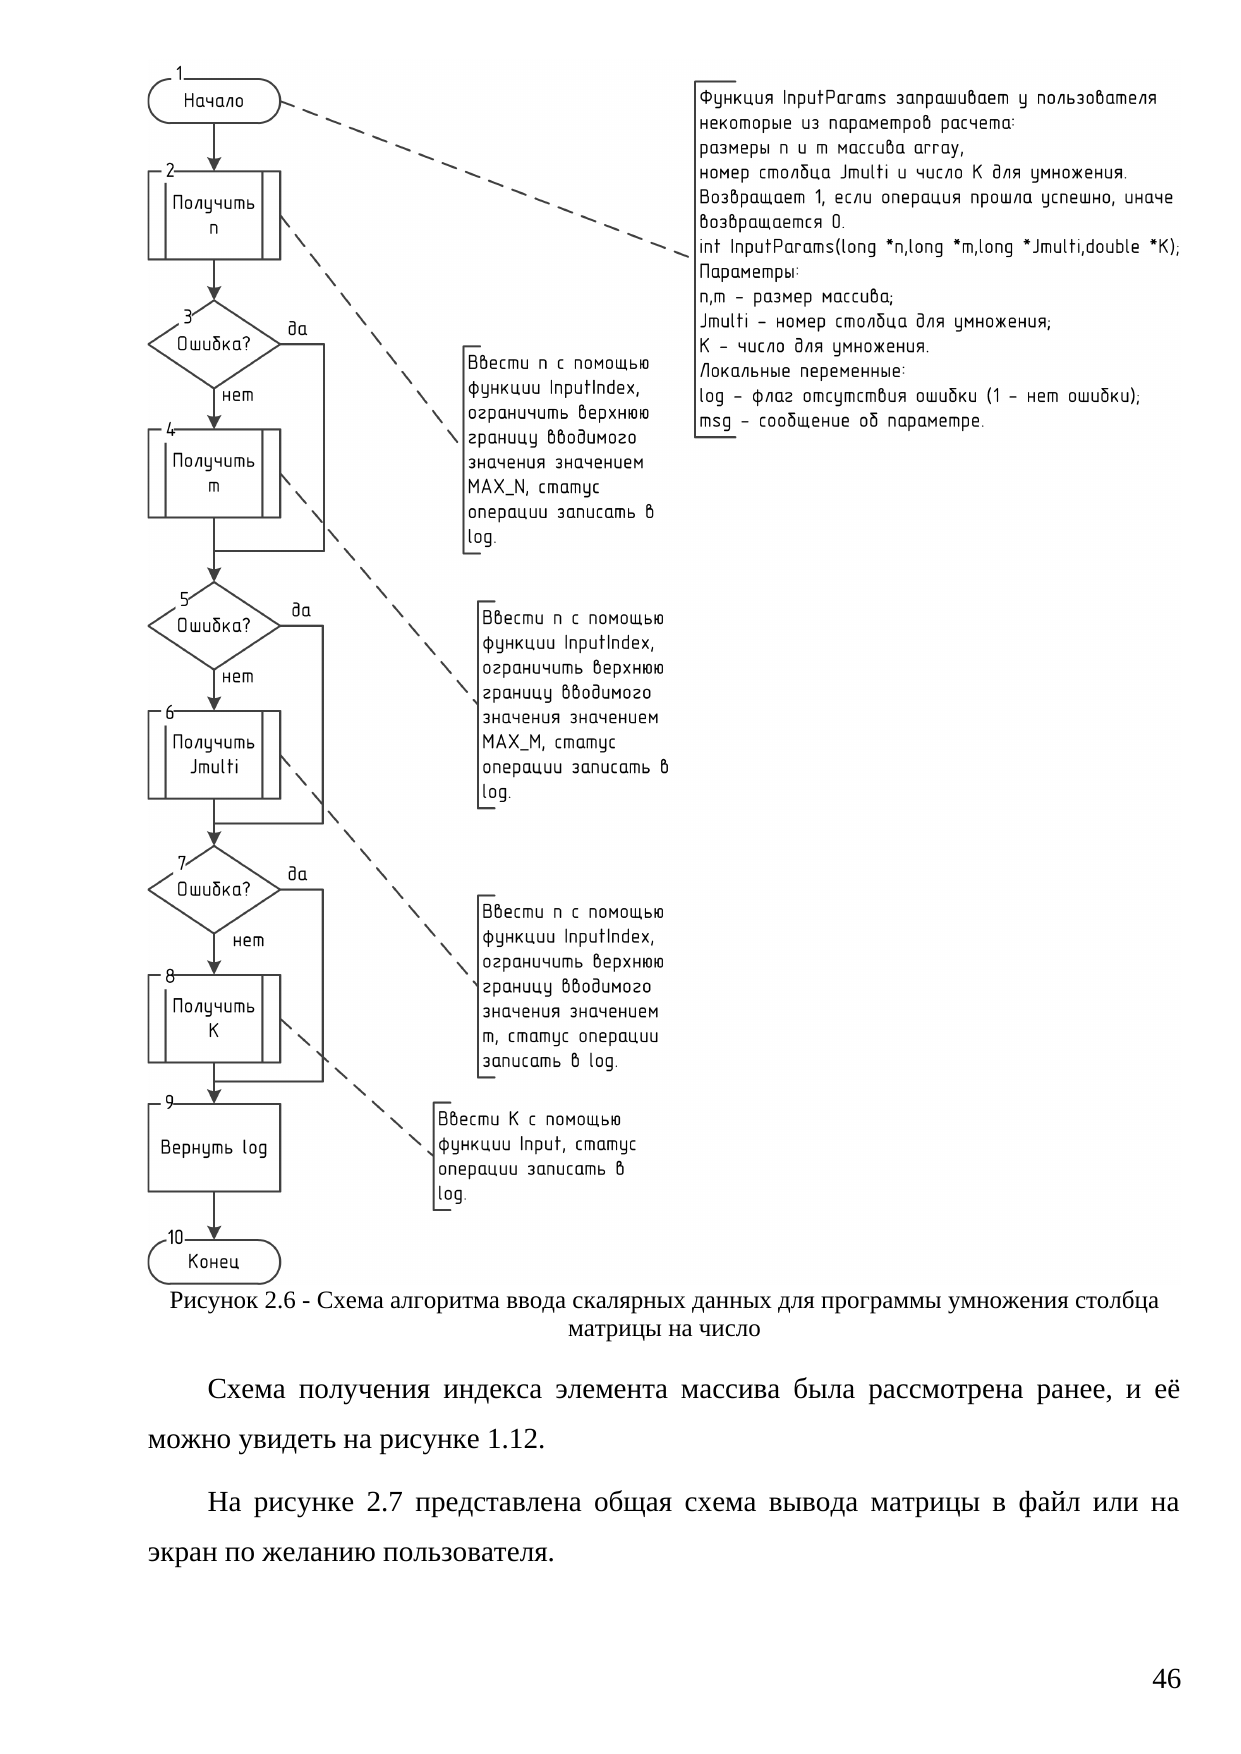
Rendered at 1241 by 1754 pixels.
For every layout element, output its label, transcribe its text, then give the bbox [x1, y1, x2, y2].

picture [147, 59, 1182, 1285]
text Схема получения индекса элемента массива была рассмотрена ранее, и её можно увидеть на рисунке 1.12. [148, 1371, 1181, 1455]
text На рисунке 2.7 представлена общая схема вывода матрицы в файл или на экран по желанию пользователя. [148, 1484, 1181, 1568]
text Рисунок 2.6 - Схема алгоритма ввода скалярных данных для программы умножения столбца матрицы на число [148, 1285, 1181, 1342]
